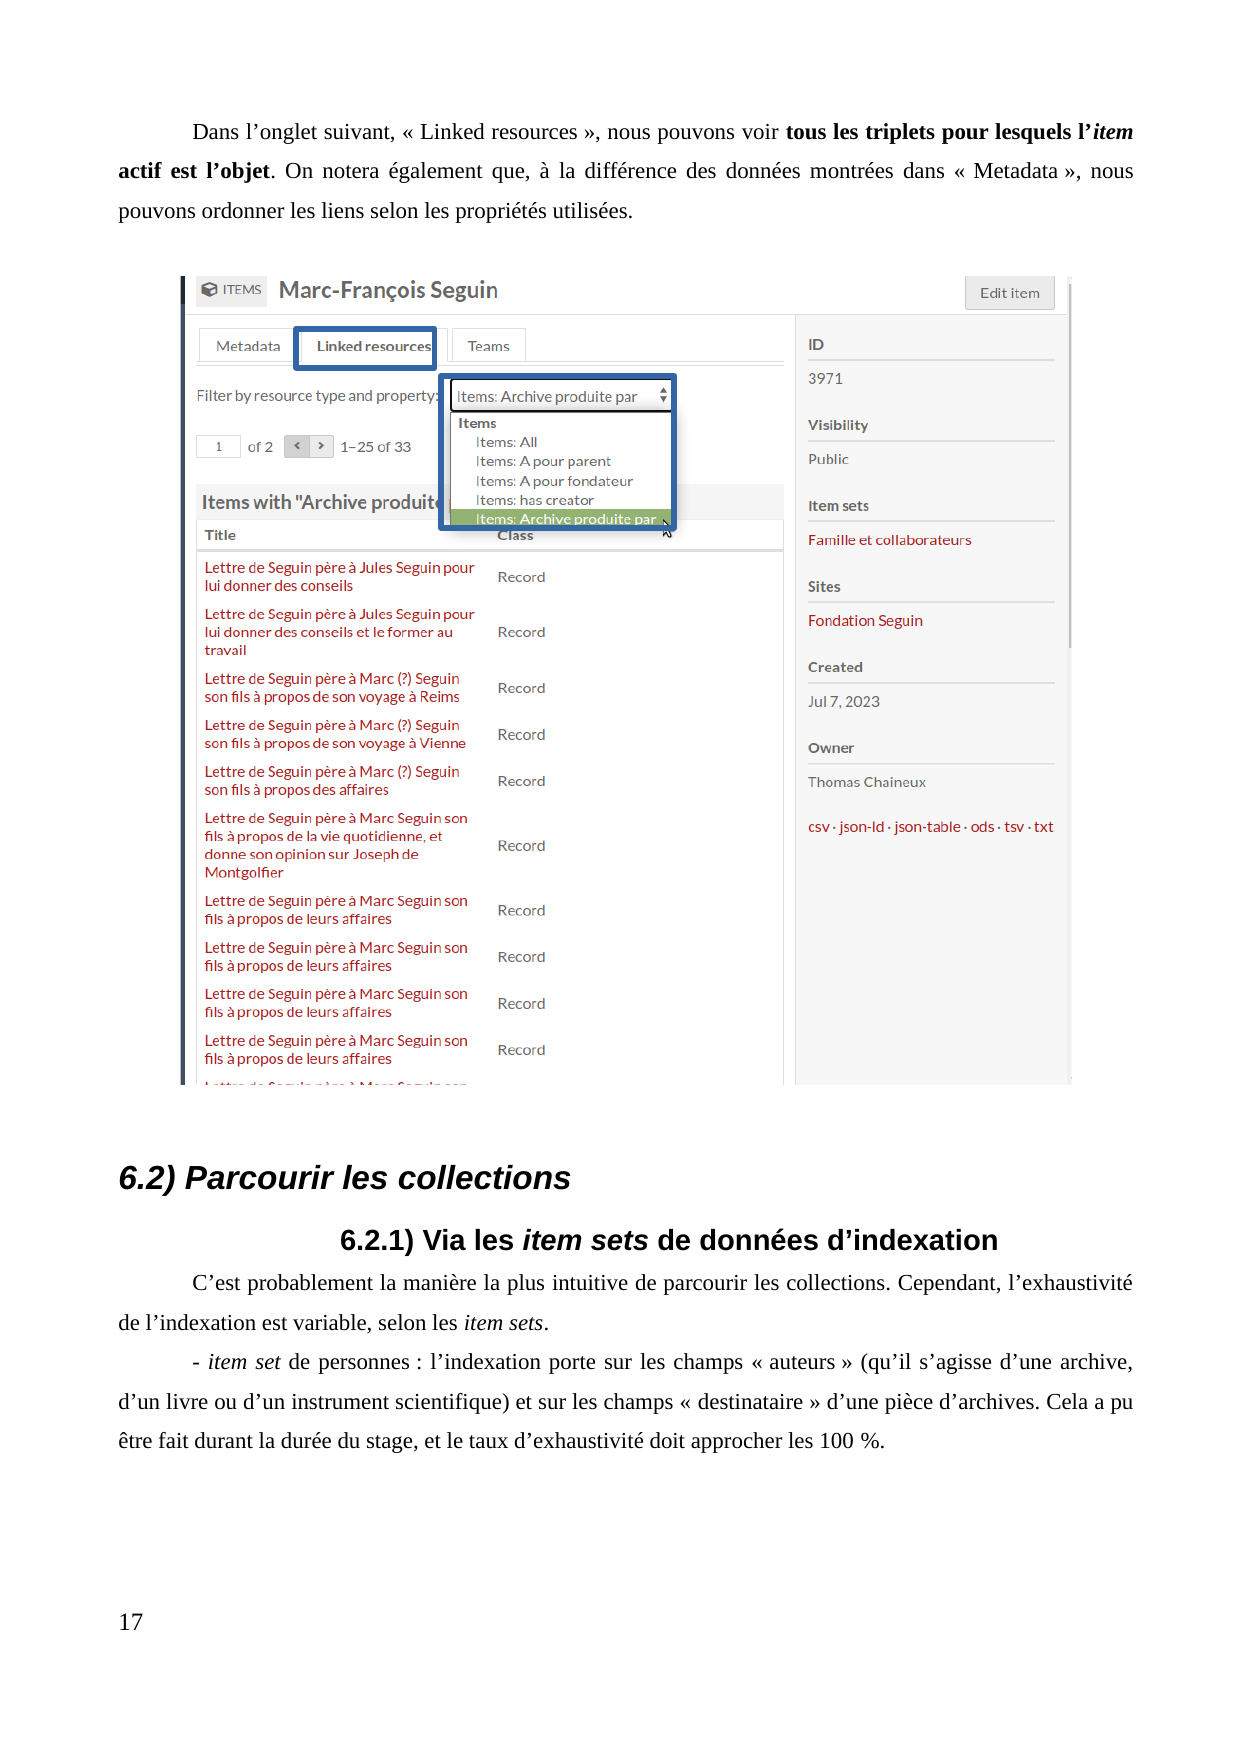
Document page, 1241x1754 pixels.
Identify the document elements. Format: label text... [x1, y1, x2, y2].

text Dans l’onglet suivant, « Linked resources », nous pouvons voir tous les triplets pour lesquels l’item actif est l’objet. On notera également que, à la différence des données montrées dans « Metadata », nous pouvons ordonner les liens selon les propriétés utilisées. [118, 118, 1134, 223]
text C’est probablement la manière la plus intuitive de parcourir les collections. Cependant, l’exhaustivité de l’indexation est variable, selon les item sets. [118, 1269, 1134, 1335]
picture [180, 276, 1072, 1085]
text - item set de personnes : l’indexation porte sur les champs « auteurs » (qu’il s’agisse d’une archive, d’un livre ou d’un instrument scientifique) et sur les champs « destinataire » d’une pièce d’archives. Cela a pu être fait durant la durée du stage, et le taux d’exhaustivité doit approcher les 100 %. [118, 1348, 1134, 1453]
subtitle 6.2.1) Via les item sets de données d’indexation [118, 1223, 1134, 1257]
subtitle 6.2) Parcourir les collections [118, 1158, 1134, 1196]
